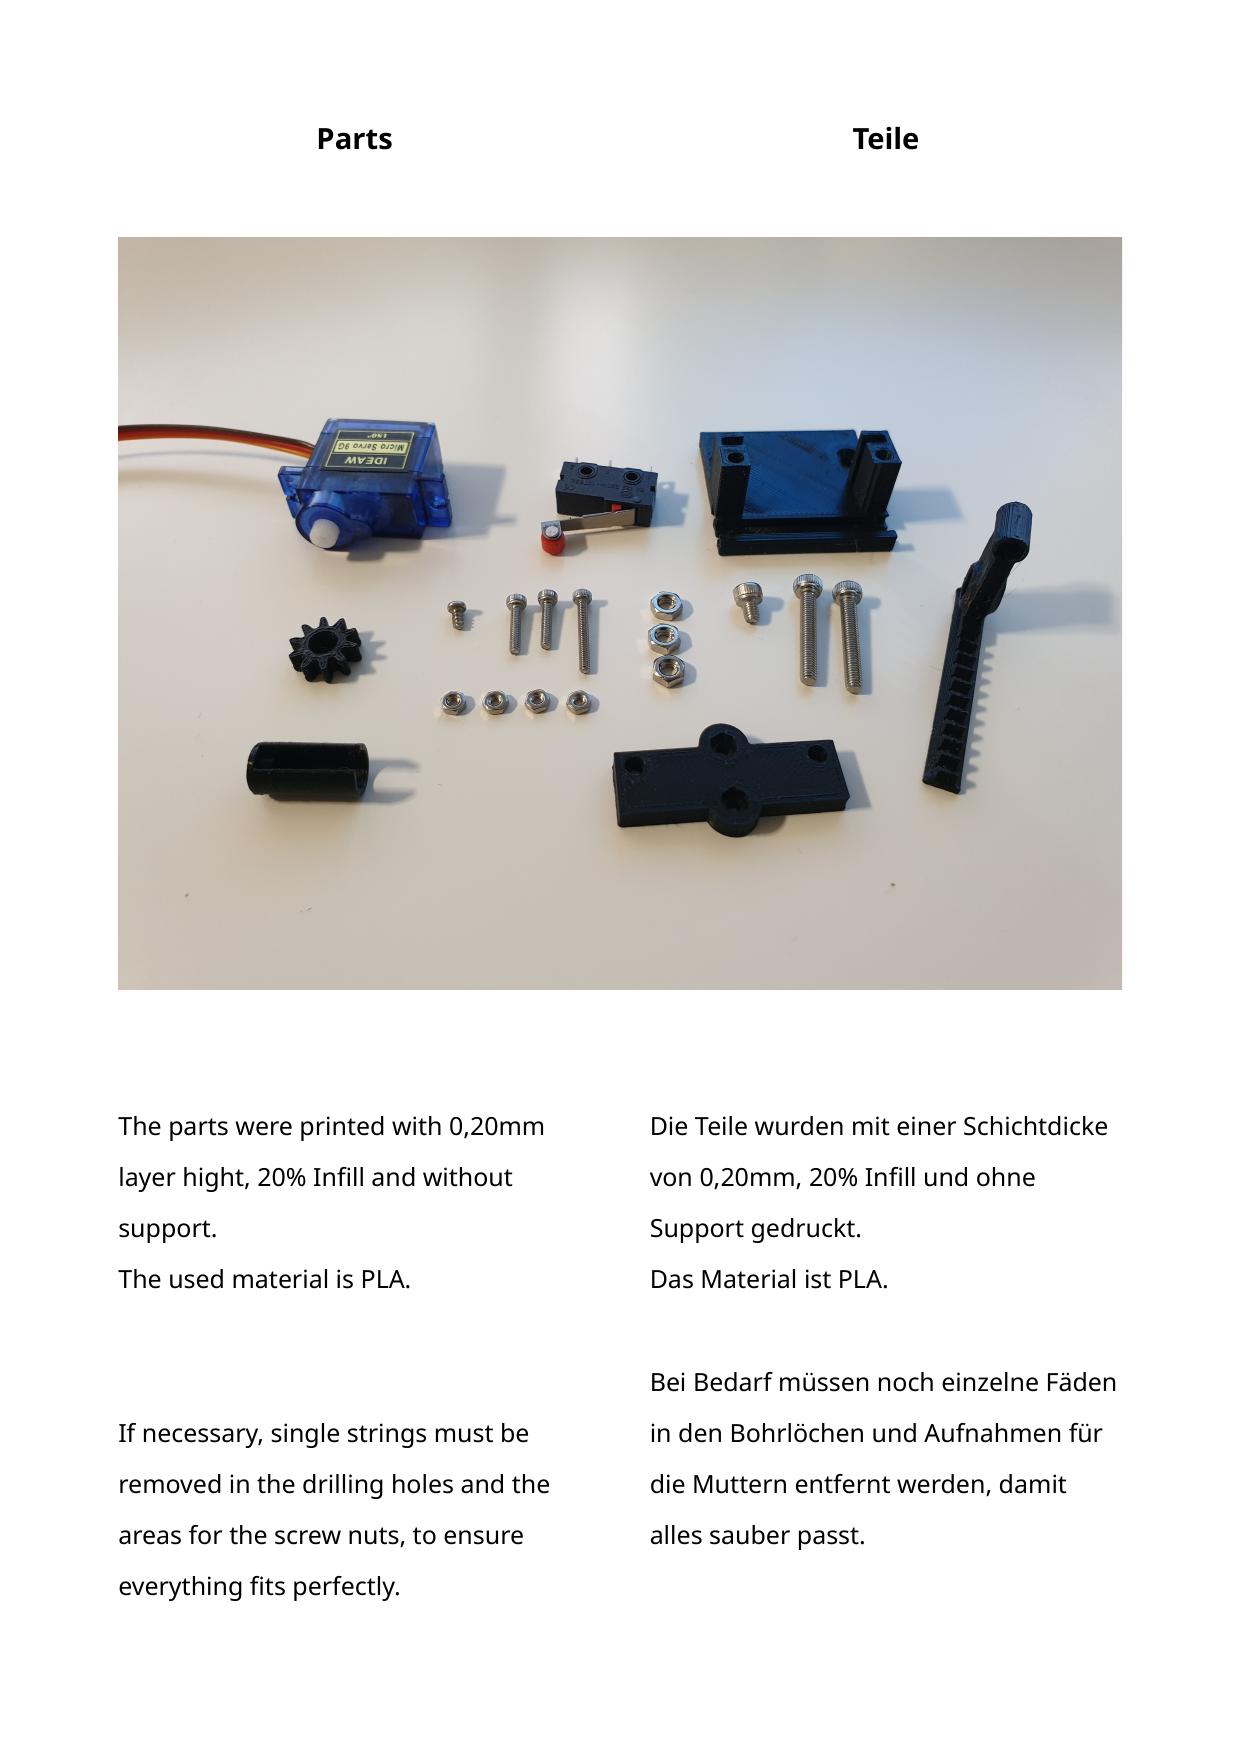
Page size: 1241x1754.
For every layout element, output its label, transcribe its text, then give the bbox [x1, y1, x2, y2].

text Teile [649, 118, 1122, 158]
picture [118, 237, 1123, 990]
text Das Material ist PLA. [649, 1262, 1122, 1296]
text Parts [118, 118, 591, 158]
text If necessary, single strings must be removed in the drilling holes and the areas for the screw nuts, to ensure everything fits perfectly. [118, 1415, 591, 1602]
text Die Teile wurden mit einer Schichtdicke von 0,20mm, 20% Infill und ohne Support gedruckt. [649, 1109, 1122, 1245]
text The used material is PLA. [118, 1262, 591, 1296]
text Bei Bedarf müssen noch einzelne Fäden in den Bohrlöchen und Aufnahmen für die Muttern entfernt werden, damit alles sauber passt. [649, 1364, 1122, 1551]
text The parts were printed with 0,20mm layer hight, 20% Infill and without support. [118, 1109, 591, 1245]
